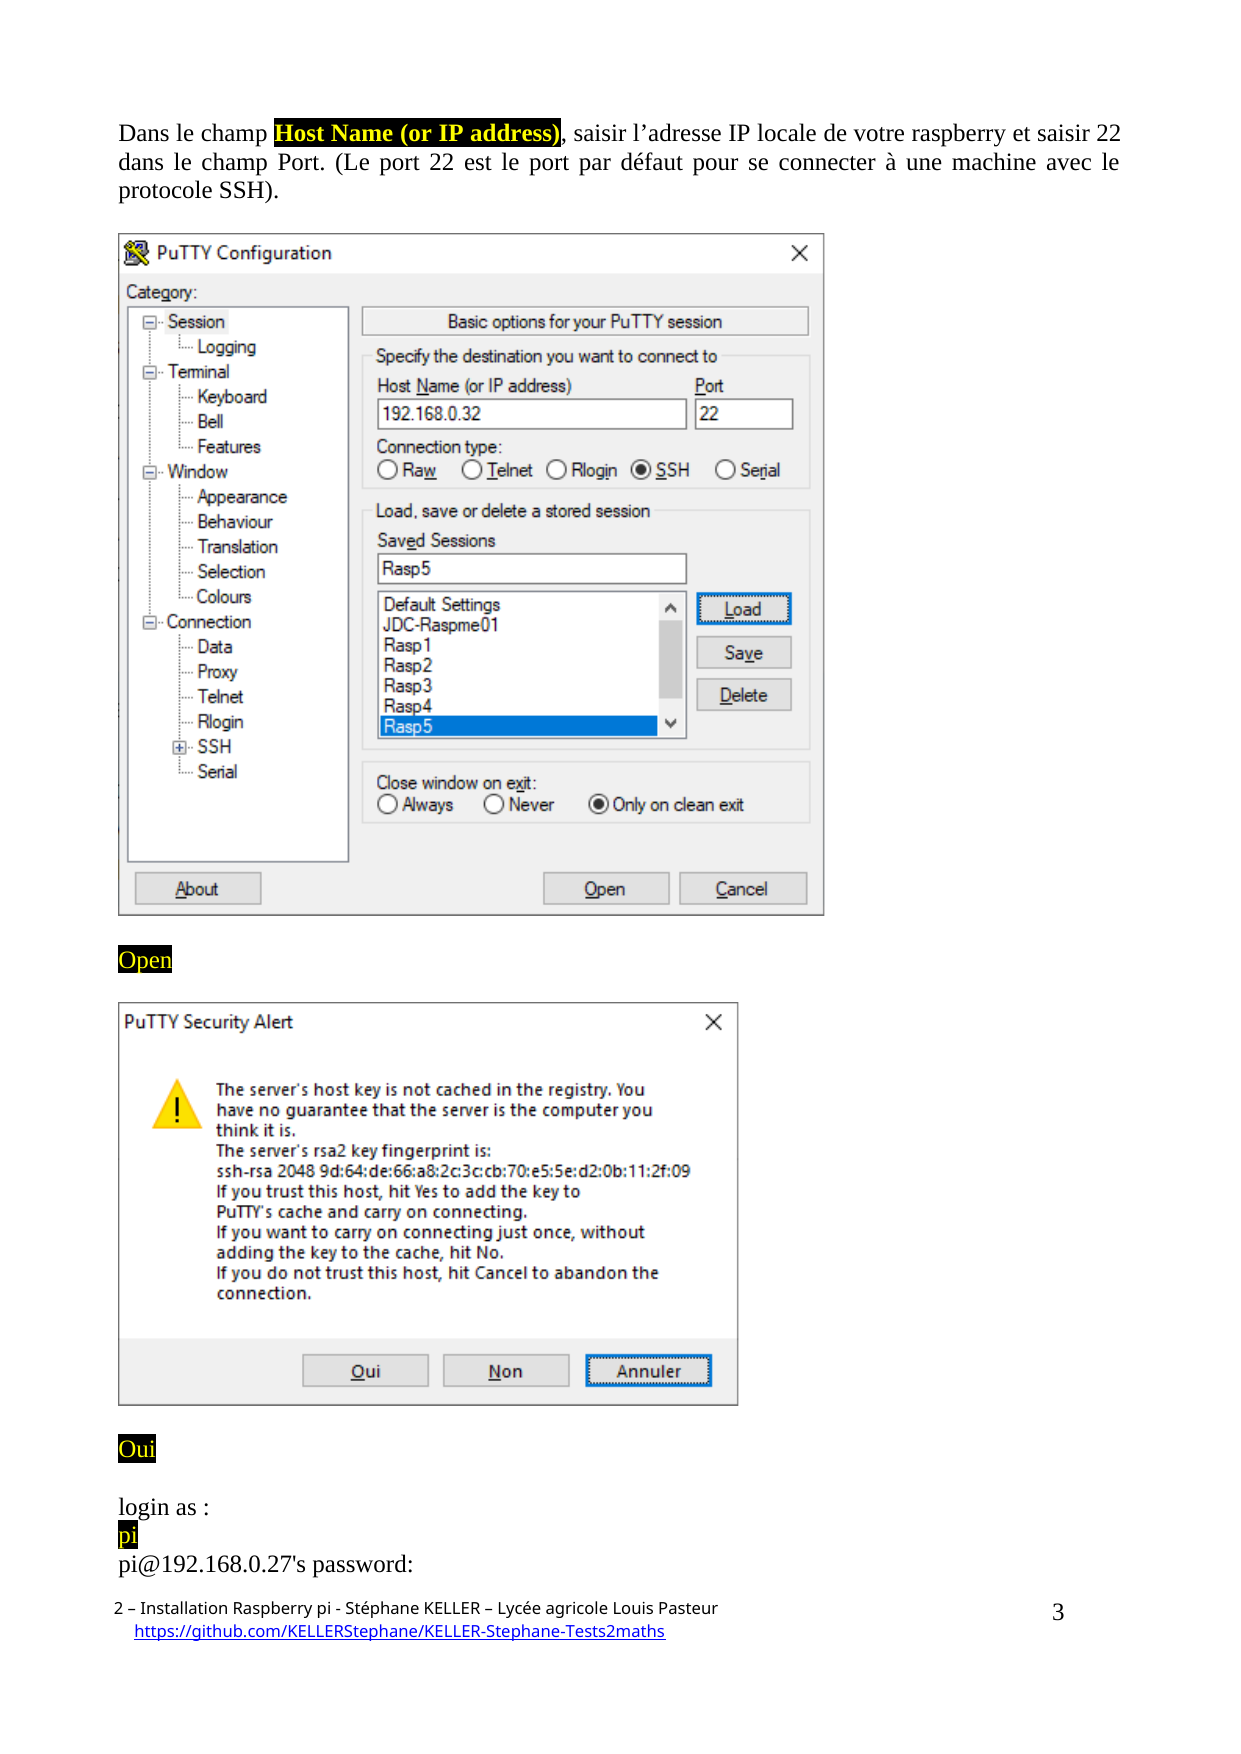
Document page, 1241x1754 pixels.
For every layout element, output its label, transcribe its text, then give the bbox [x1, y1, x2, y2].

text pi@192.168.0.27's password: [118, 1549, 1122, 1578]
text Oui [118, 1434, 1122, 1463]
text pi [118, 1520, 1122, 1549]
text Open [118, 945, 1122, 973]
picture [118, 1002, 739, 1406]
picture [118, 233, 825, 916]
text login as : [118, 1492, 1122, 1520]
text Dans le champ Host Name (or IP address), saisir l’adresse IP locale de votre raspberry et saisir 22 dans le champ Port. (Le port 22 est le port par défaut pour se connecter à une machine avec le protocole SSH). [118, 118, 1122, 204]
